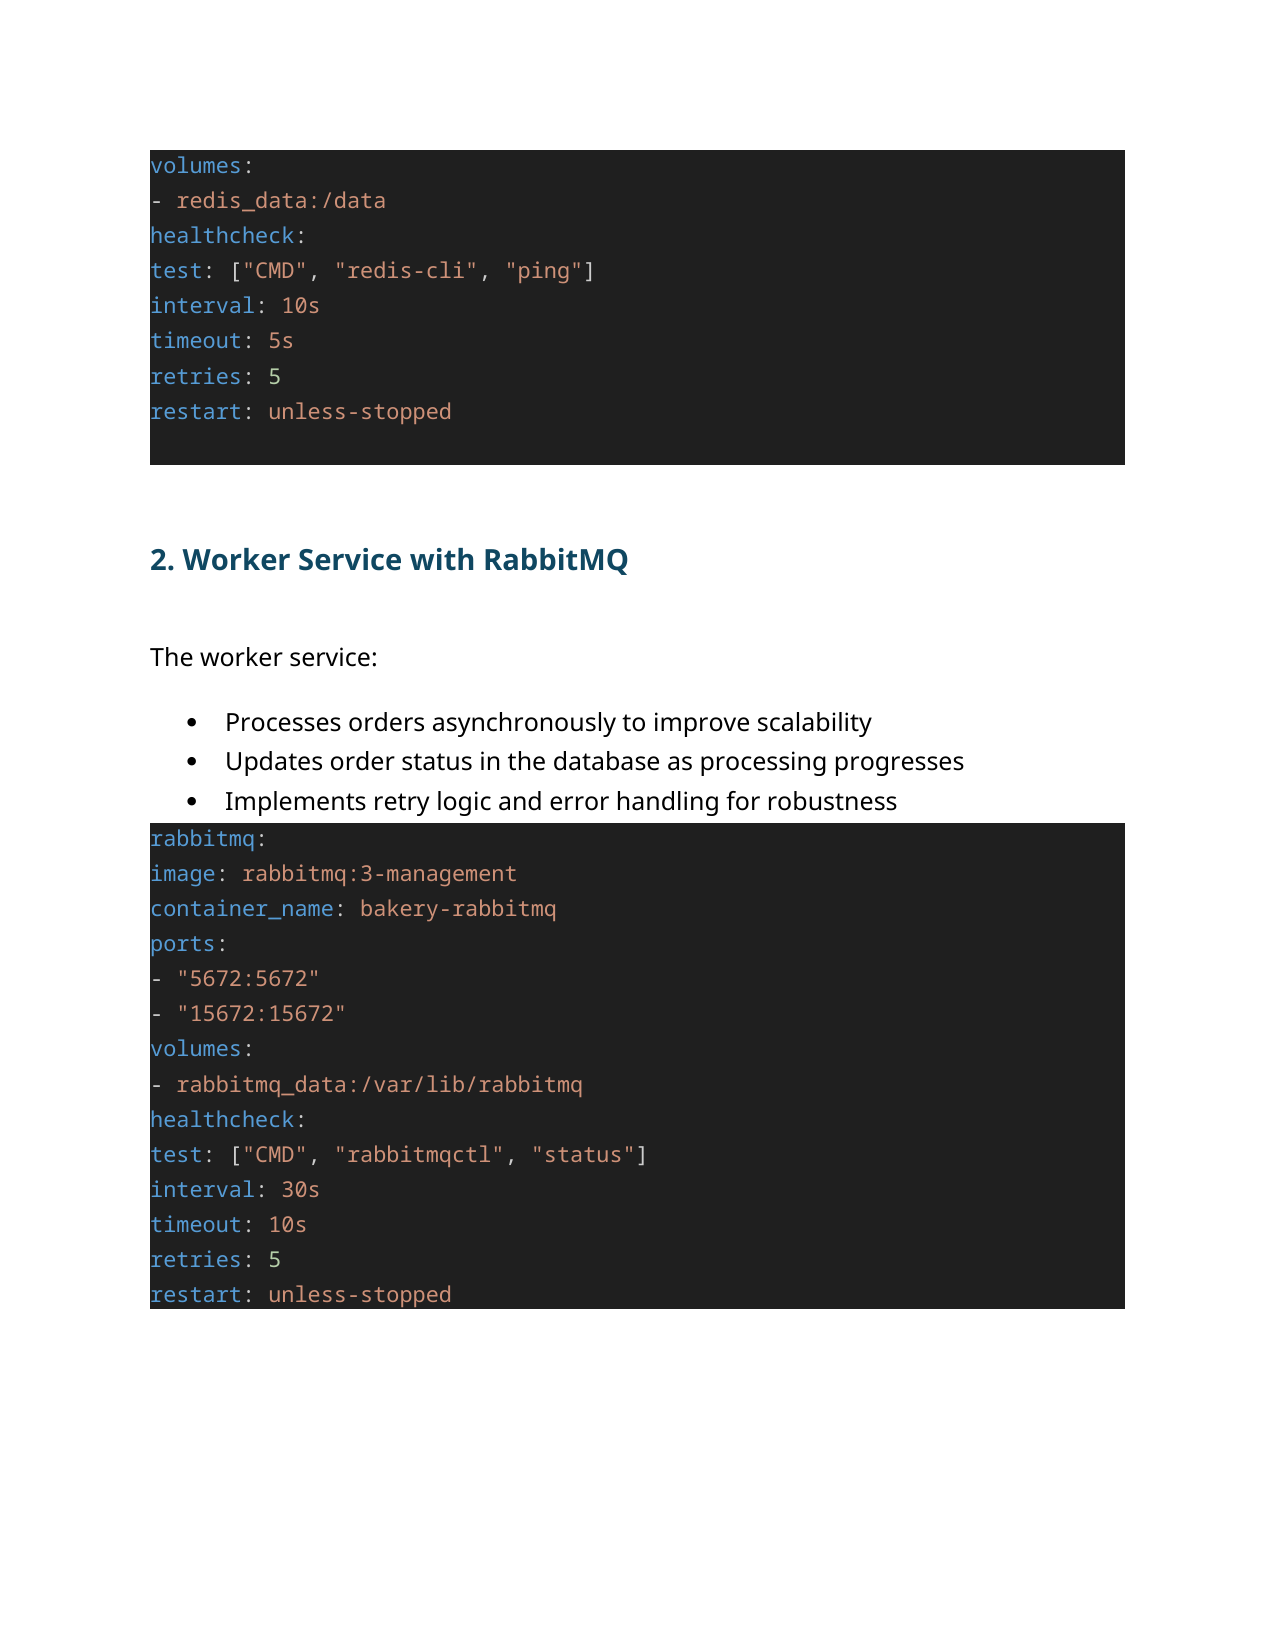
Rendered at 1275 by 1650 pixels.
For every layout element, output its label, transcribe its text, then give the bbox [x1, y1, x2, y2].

text volumes: [150, 150, 1125, 180]
text image: rabbitmq:3-management [150, 858, 1125, 888]
text ports: [150, 928, 1125, 958]
text [150, 1370, 1125, 1444]
text rabbitmq: [150, 823, 1125, 853]
list Processes orders asynchronously to improve scalability [187, 704, 1125, 738]
text interval: 30s [150, 1174, 1125, 1204]
text interval: 10s [150, 290, 1125, 320]
text - rabbitmq_data:/var/lib/rabbitmq [150, 1068, 1125, 1098]
list Implements retry logic and error handling for robustness [187, 783, 1125, 817]
subtitle 2. Worker Service with RabbitMQ [150, 540, 1125, 579]
text restart: unless-stopped [150, 1279, 1125, 1309]
text timeout: 10s [150, 1209, 1125, 1239]
text container_name: bakery-rabbitmq [150, 893, 1125, 923]
text retries: 5 [150, 1244, 1125, 1274]
text - "15672:15672" [150, 998, 1125, 1028]
text timeout: 5s [150, 326, 1125, 355]
text healthcheck: [150, 1104, 1125, 1133]
text test: ["CMD", "rabbitmqctl", "status"] [150, 1139, 1125, 1168]
text volumes: [150, 1033, 1125, 1063]
text healthcheck: [150, 220, 1125, 250]
text The worker service: [150, 640, 1125, 674]
list Updates order status in the database as processing progresses [187, 744, 1125, 778]
text - redis_data:/data [150, 185, 1125, 215]
text - "5672:5672" [150, 963, 1125, 993]
text restart: unless-stopped [150, 396, 1125, 426]
text test: ["CMD", "redis-cli", "ping"] [150, 255, 1125, 285]
text retries: 5 [150, 361, 1125, 390]
